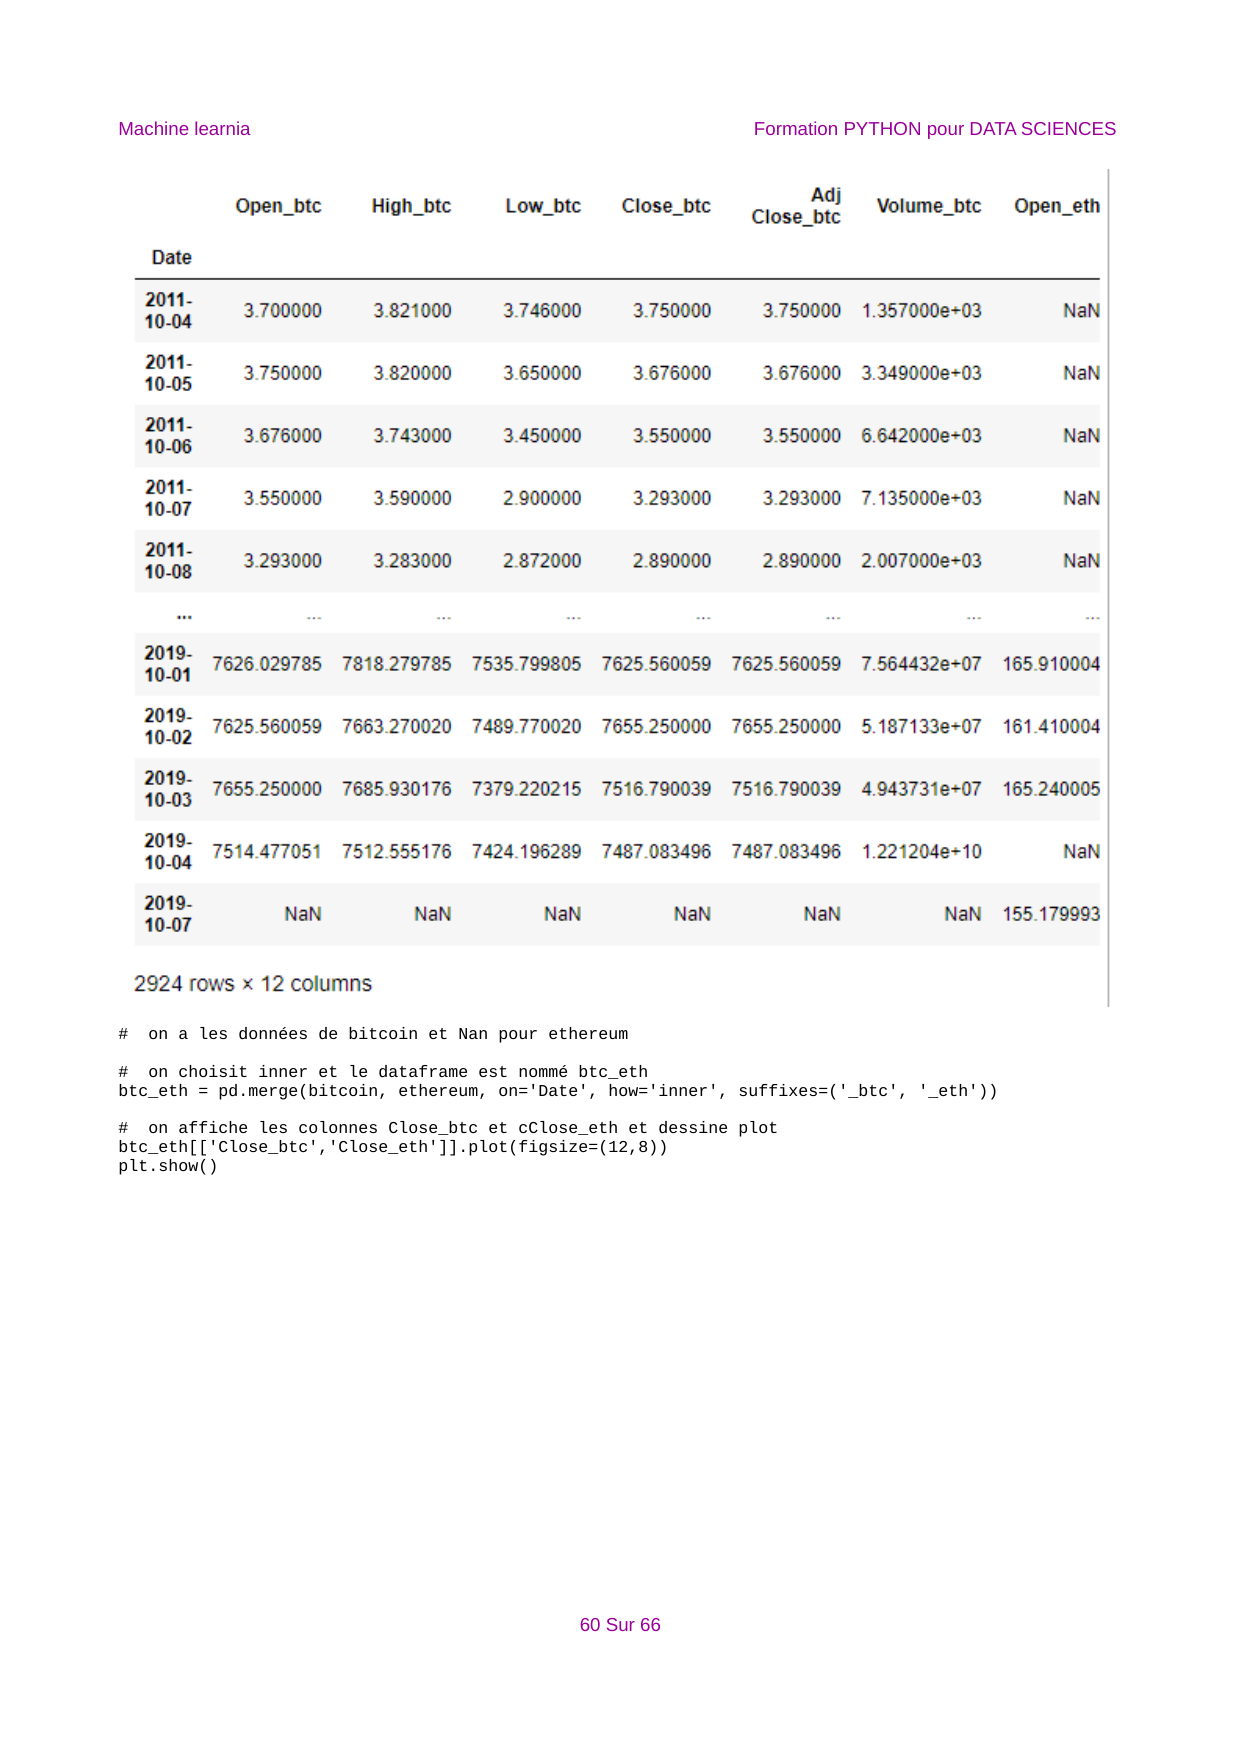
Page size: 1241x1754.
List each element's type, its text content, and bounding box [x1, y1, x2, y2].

text # on choisit inner et le dataframe est nommé btc_eth [118, 1063, 1122, 1082]
picture [118, 169, 1122, 1007]
text plt.show() [118, 1158, 1122, 1176]
text btc_eth = pd.merge(bitcoin, ethereum, on='Date', how='inner', suffixes=('_btc', '_eth')) [118, 1082, 1122, 1101]
text btc_eth[['Close_btc','Close_eth']].plot(figsize=(12,8)) [118, 1139, 1122, 1158]
text # on affiche les colonnes Close_btc et cClose_eth et dessine plot [118, 1120, 1122, 1139]
text # on a les données de bitcoin et Nan pour ethereum [118, 1026, 1122, 1044]
